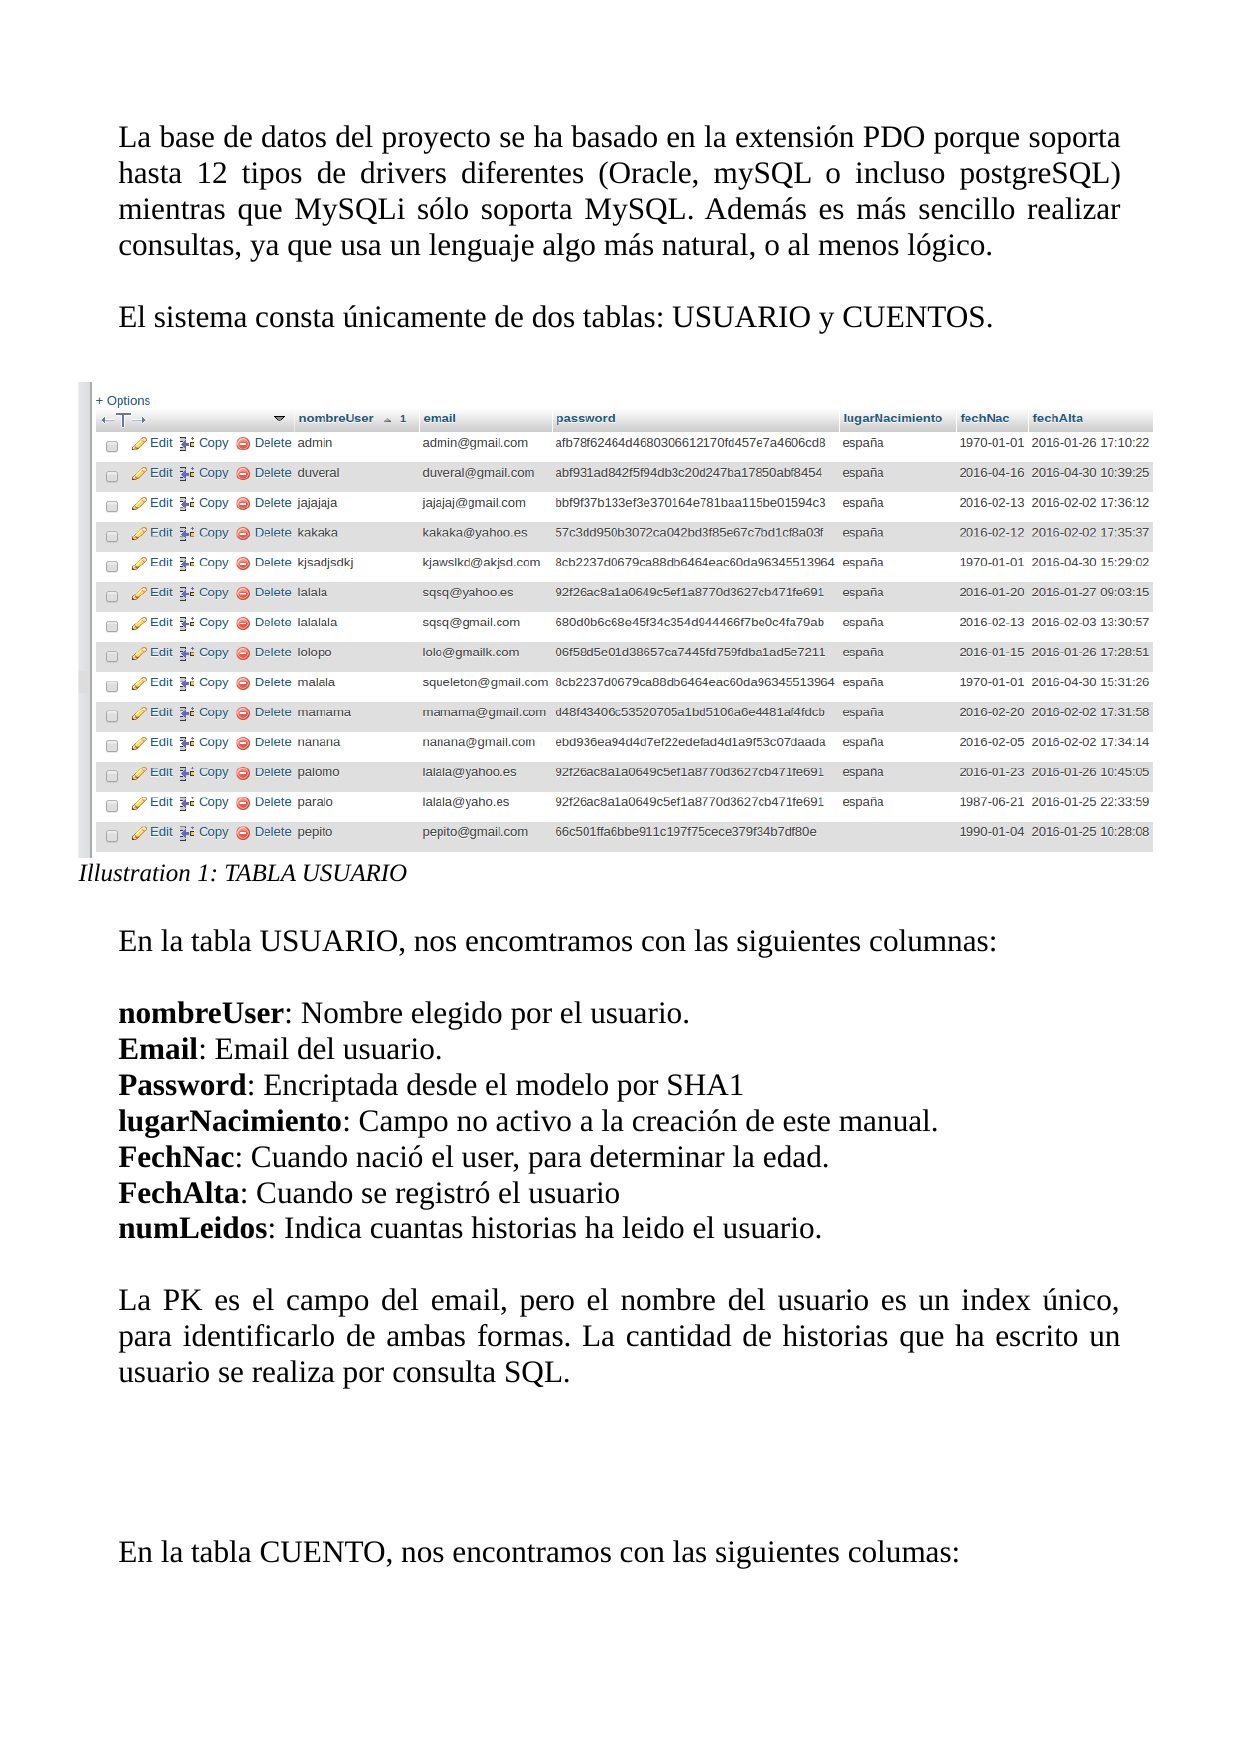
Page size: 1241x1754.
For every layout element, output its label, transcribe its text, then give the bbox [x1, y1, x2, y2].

text numLeidos: Indica cuantas historias ha leido el usuario. [118, 1210, 1122, 1246]
text nombreUser: Nombre elegido por el usuario. [118, 994, 1122, 1030]
text Password: Encriptada desde el modelo por SHA1 [118, 1066, 1122, 1102]
text La PK es el campo del email, pero el nombre del usuario es un index único, para identificarlo de ambas formas. La cantidad de historias que ha escrito un usuario se realiza por consulta SQL. [118, 1282, 1122, 1389]
text El sistema consta únicamente de dos tablas: USUARIO y CUENTOS. [118, 298, 1122, 334]
text Email: Email del usuario. [118, 1030, 1122, 1066]
picture [78, 382, 1163, 858]
text lugarNacimiento: Campo no activo a la creación de este manual. [118, 1102, 1122, 1138]
text FechNac: Cuando nació el user, para determinar la edad. [118, 1138, 1122, 1174]
text FechAlta: Cuando se registró el usuario [118, 1174, 1122, 1210]
text Illustration 1: TABLA USUARIO [78, 858, 1162, 886]
text En la tabla USUARIO, nos encomtramos con las siguientes columnas: [118, 922, 1122, 958]
text La base de datos del proyecto se ha basado en la extensión PDO porque soporta hasta 12 tipos de drivers diferentes (Oracle, mySQL o incluso postgreSQL) mientras que MySQLi sólo soporta MySQL. Además es más sencillo realizar consultas, ya que usa un lenguaje algo más natural, o al menos lógico. [118, 118, 1122, 262]
text En la tabla CUENTO, nos encontramos con las siguientes columas: [118, 1533, 1122, 1569]
